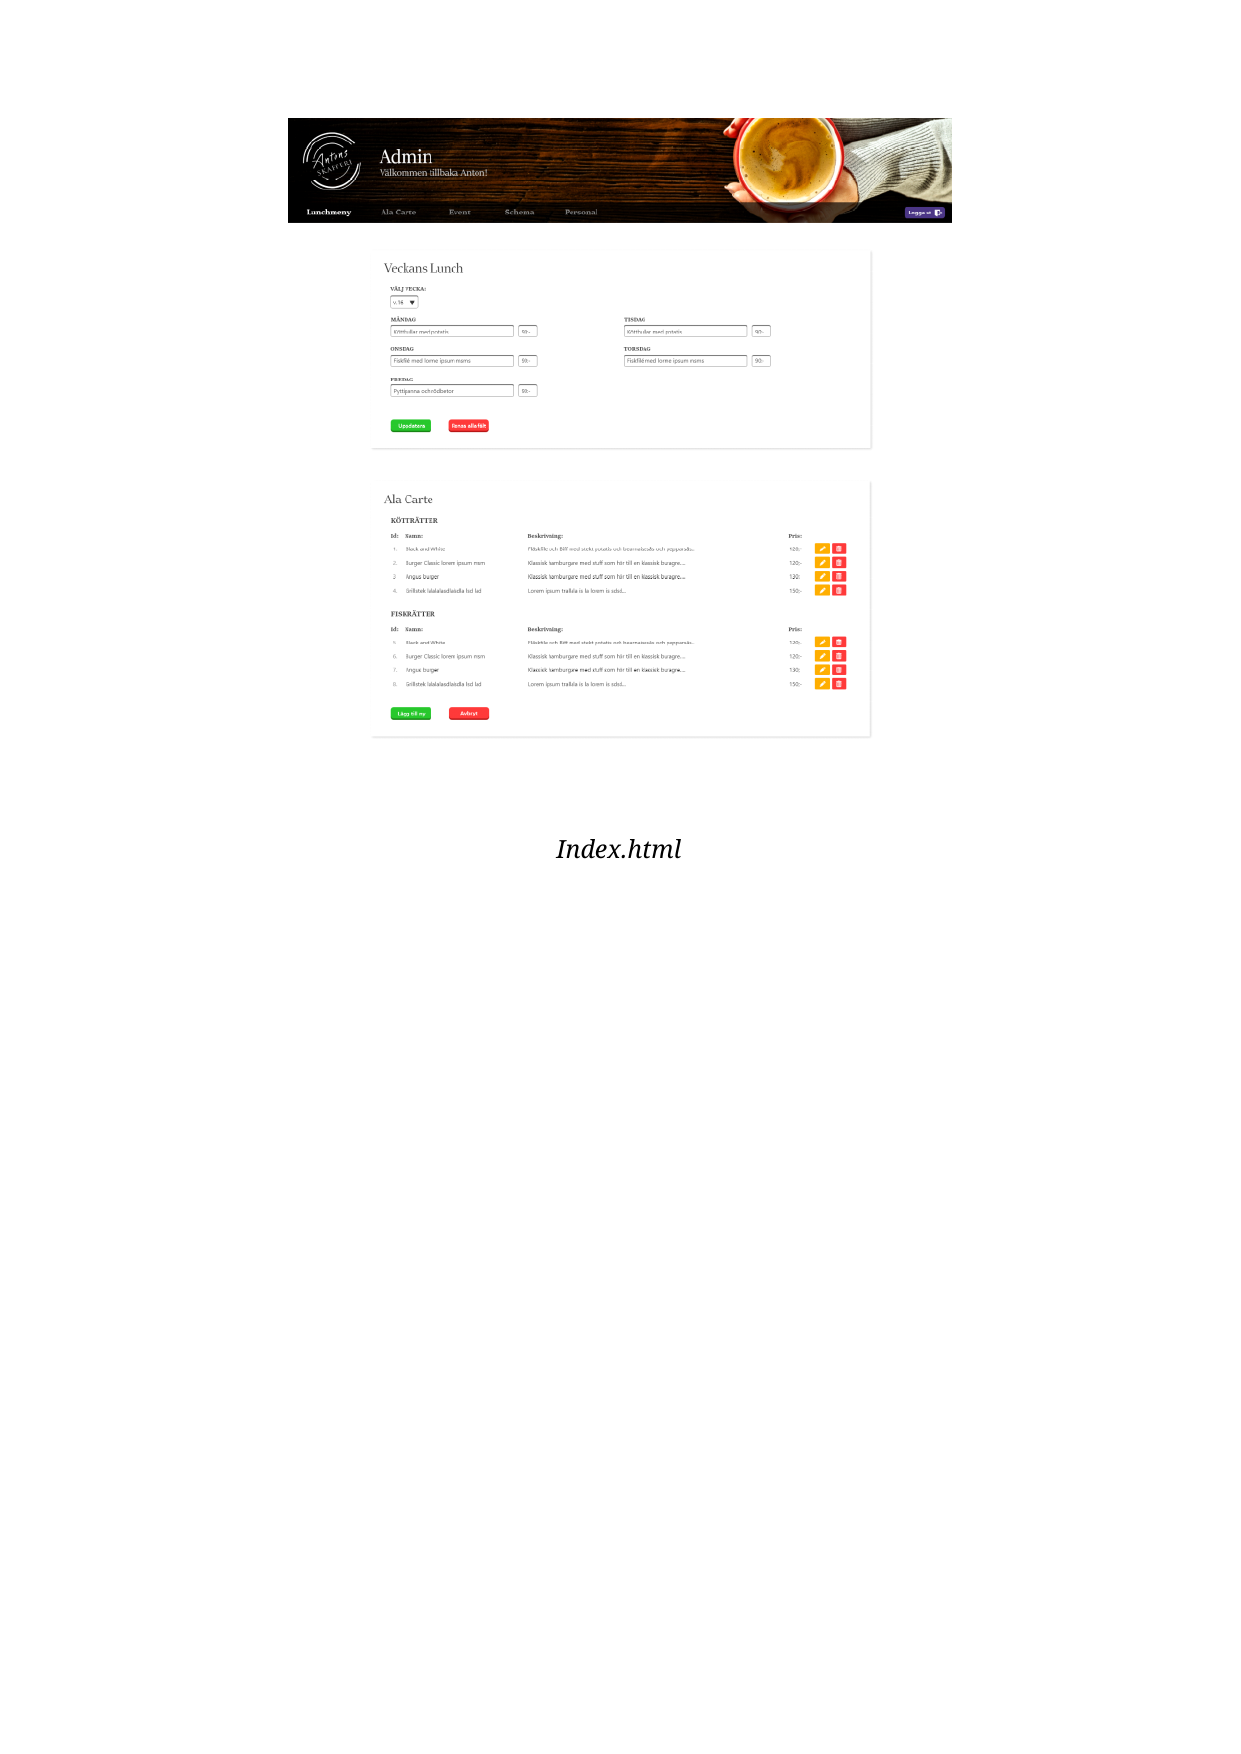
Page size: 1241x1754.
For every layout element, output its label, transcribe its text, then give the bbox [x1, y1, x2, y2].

text Index.html [118, 831, 1122, 866]
